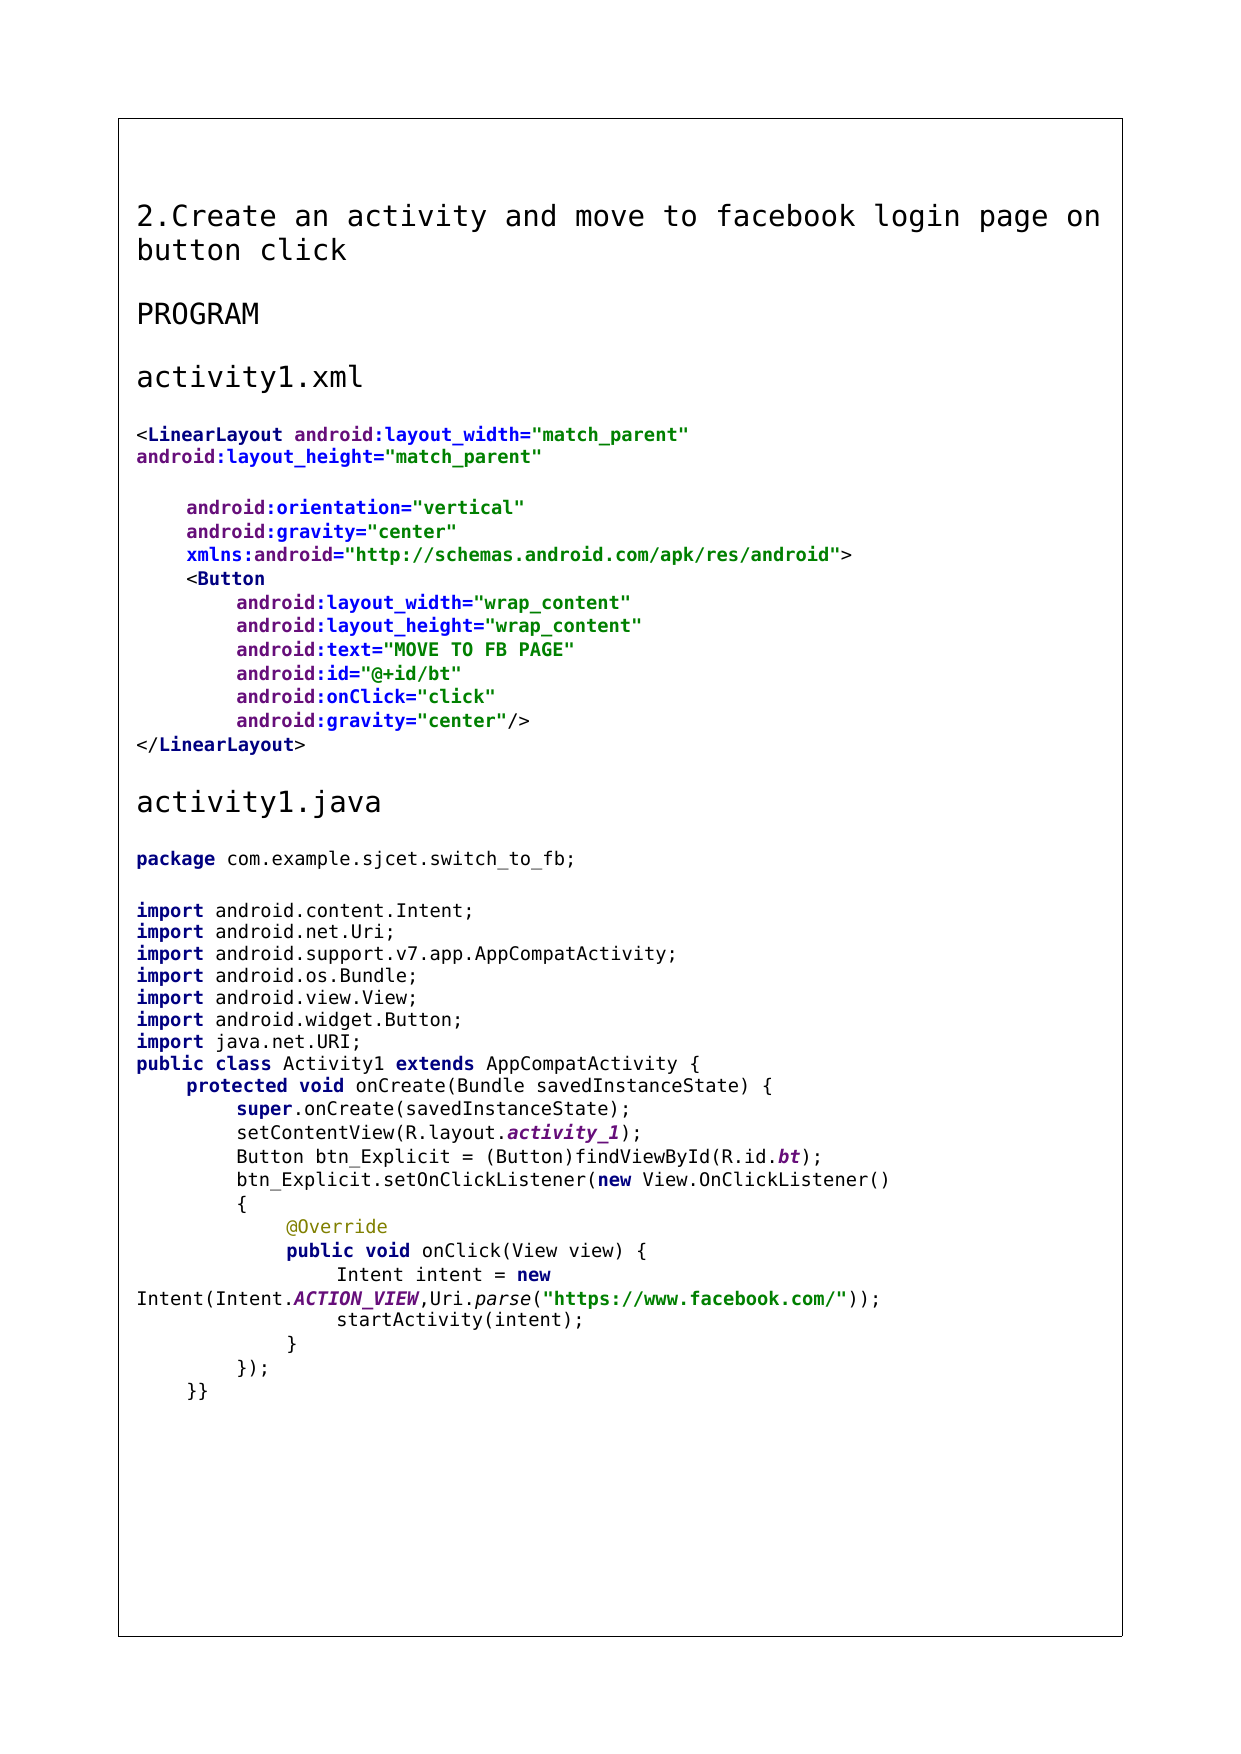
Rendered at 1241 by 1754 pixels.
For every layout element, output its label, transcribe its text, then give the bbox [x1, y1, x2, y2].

text btn_Explicit.setOnClickListener(new View.OnClickListener() [136, 1169, 1104, 1193]
text android:gravity="center" [136, 521, 1104, 544]
text setContentView(R.layout.activity_1); [136, 1122, 1104, 1146]
text xmlns:android="http://schemas.android.com/apk/res/android"> [136, 544, 1104, 568]
text import java.net.URI; [136, 1031, 1104, 1053]
text activity1.xml [136, 360, 1104, 394]
text 2.Create an activity and move to facebook login page on button click [136, 199, 1104, 267]
text android:layout_width="wrap_content" [136, 592, 1104, 615]
text android:onClick="click" [136, 686, 1104, 710]
text }} [136, 1380, 1104, 1404]
text import android.os.Bundle; [136, 965, 1104, 987]
text android:id="@+id/bt" [136, 663, 1104, 686]
text @Override [136, 1217, 1104, 1240]
text android:orientation="vertical" [136, 497, 1104, 521]
text public void onClick(View view) { [136, 1240, 1104, 1264]
text public class Activity1 extends AppCompatActivity { [136, 1053, 1104, 1075]
text import android.net.Uri; [136, 922, 1104, 943]
text <Button [136, 568, 1104, 592]
text android:text="MOVE TO FB PAGE" [136, 639, 1104, 663]
text import android.widget.Button; [136, 1009, 1104, 1031]
text android:gravity="center"/> [136, 710, 1104, 733]
text PROGRAM [136, 297, 1104, 331]
text } [136, 1333, 1104, 1357]
text import android.content.Intent; [136, 900, 1104, 922]
text super.onCreate(savedInstanceState); [136, 1098, 1104, 1122]
text Button btn_Explicit = (Button)findViewById(R.id.bt); [136, 1146, 1104, 1169]
text activity1.java [136, 785, 1104, 819]
text import android.view.View; [136, 987, 1104, 1009]
text android:layout_height="wrap_content" [136, 615, 1104, 639]
text import android.support.v7.app.AppCompatActivity; [136, 943, 1104, 965]
text <LinearLayout android:layout_width="match_parent" android:layout_height="match_parent" [136, 424, 1104, 468]
text protected void onCreate(Bundle savedInstanceState) { [136, 1075, 1104, 1098]
text startActivity(intent); [136, 1309, 1104, 1333]
text { [136, 1193, 1104, 1217]
text package com.example.sjcet.switch_to_fb; [136, 848, 1104, 870]
text }); [136, 1357, 1104, 1380]
text Intent intent = new Intent(Intent.ACTION_VIEW,Uri.parse("https://www.facebook.com/")); [136, 1264, 1104, 1309]
text </LinearLayout> [136, 733, 1104, 755]
